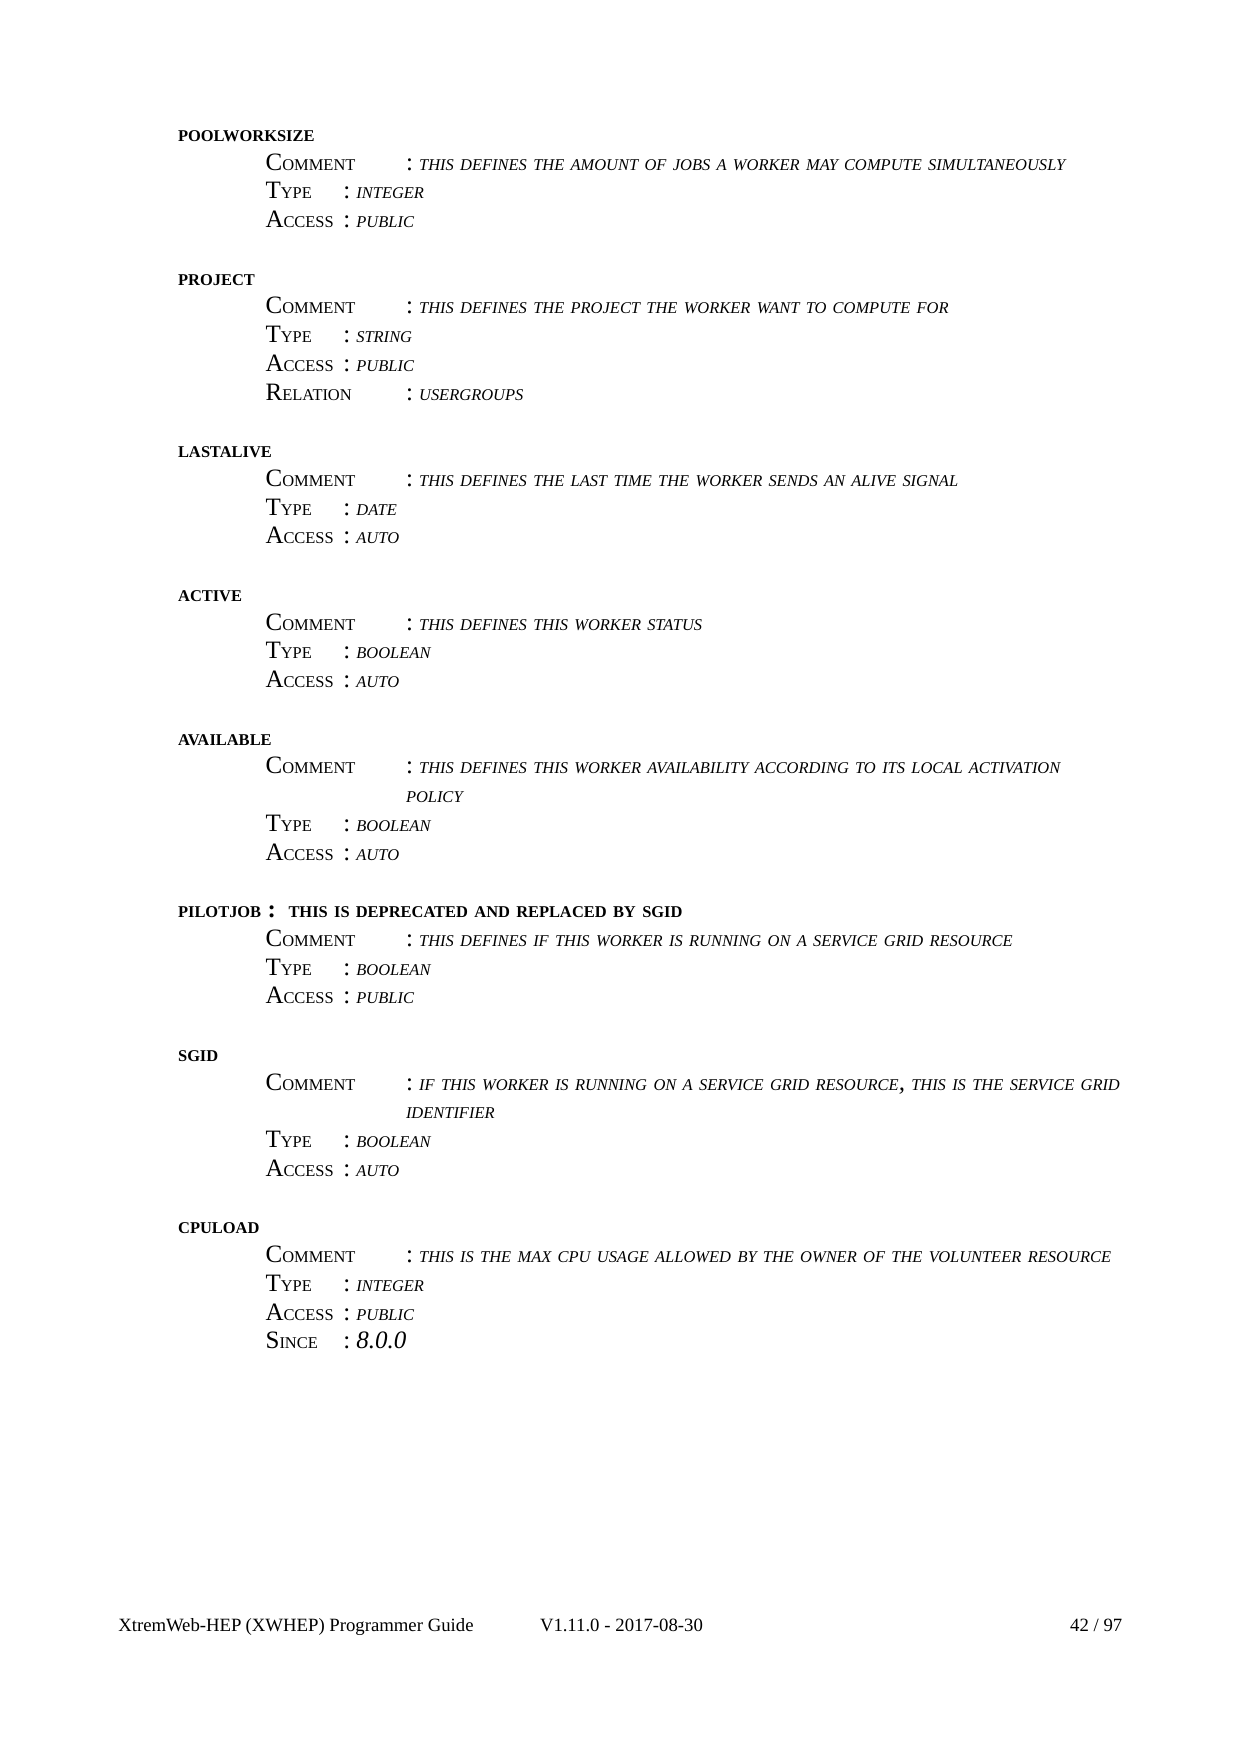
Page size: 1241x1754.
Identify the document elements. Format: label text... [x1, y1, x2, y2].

text Comment : this defines this worker status [265, 607, 1122, 636]
text sgid [178, 1038, 1122, 1067]
text active [178, 578, 1122, 607]
text Comment : this defines the amount of jobs a worker may compute simultaneously [265, 147, 1122, 176]
text Type : date [265, 492, 1122, 521]
text Relation : usergroups [265, 377, 1122, 406]
text lastalive [178, 434, 1122, 463]
text Access : public [265, 204, 1122, 233]
text Comment : this defines if this worker is running on a service grid resource [265, 923, 1122, 952]
text Type : boolean [265, 636, 1122, 664]
text available [178, 722, 1122, 751]
text Comment : this defines this worker availability according to its local activation policy [265, 751, 1122, 808]
text Comment : this defines the last time the worker sends an alive signal [265, 463, 1122, 492]
text Comment : if this worker is running on a service grid resource, this is the service grid identifier [265, 1067, 1122, 1124]
text Since : 8.0.0 [265, 1326, 1122, 1354]
text Access : auto [265, 664, 1122, 693]
text poolworksize [178, 118, 1122, 147]
text Type : integer [265, 1268, 1122, 1297]
text Access : auto [265, 521, 1122, 549]
text project [178, 262, 1122, 291]
text Type : integer [265, 176, 1122, 204]
text Comment : this is the max cpu usage allowed by the owner of the volunteer resource [265, 1239, 1122, 1268]
text Access : public [265, 981, 1122, 1009]
text Type : boolean [265, 1124, 1122, 1153]
text cpuload [178, 1211, 1122, 1239]
text Type : boolean [265, 808, 1122, 837]
text Type : boolean [265, 952, 1122, 981]
text Access : auto [265, 1153, 1122, 1182]
text Access : public [265, 1297, 1122, 1326]
text pilotjob : this is deprecated and replaced by sgid [178, 894, 1122, 923]
text Access : auto [265, 837, 1122, 866]
text Access : public [265, 348, 1122, 377]
text Type : string [265, 319, 1122, 348]
text Comment : this defines the project the worker want to compute for [265, 291, 1122, 319]
